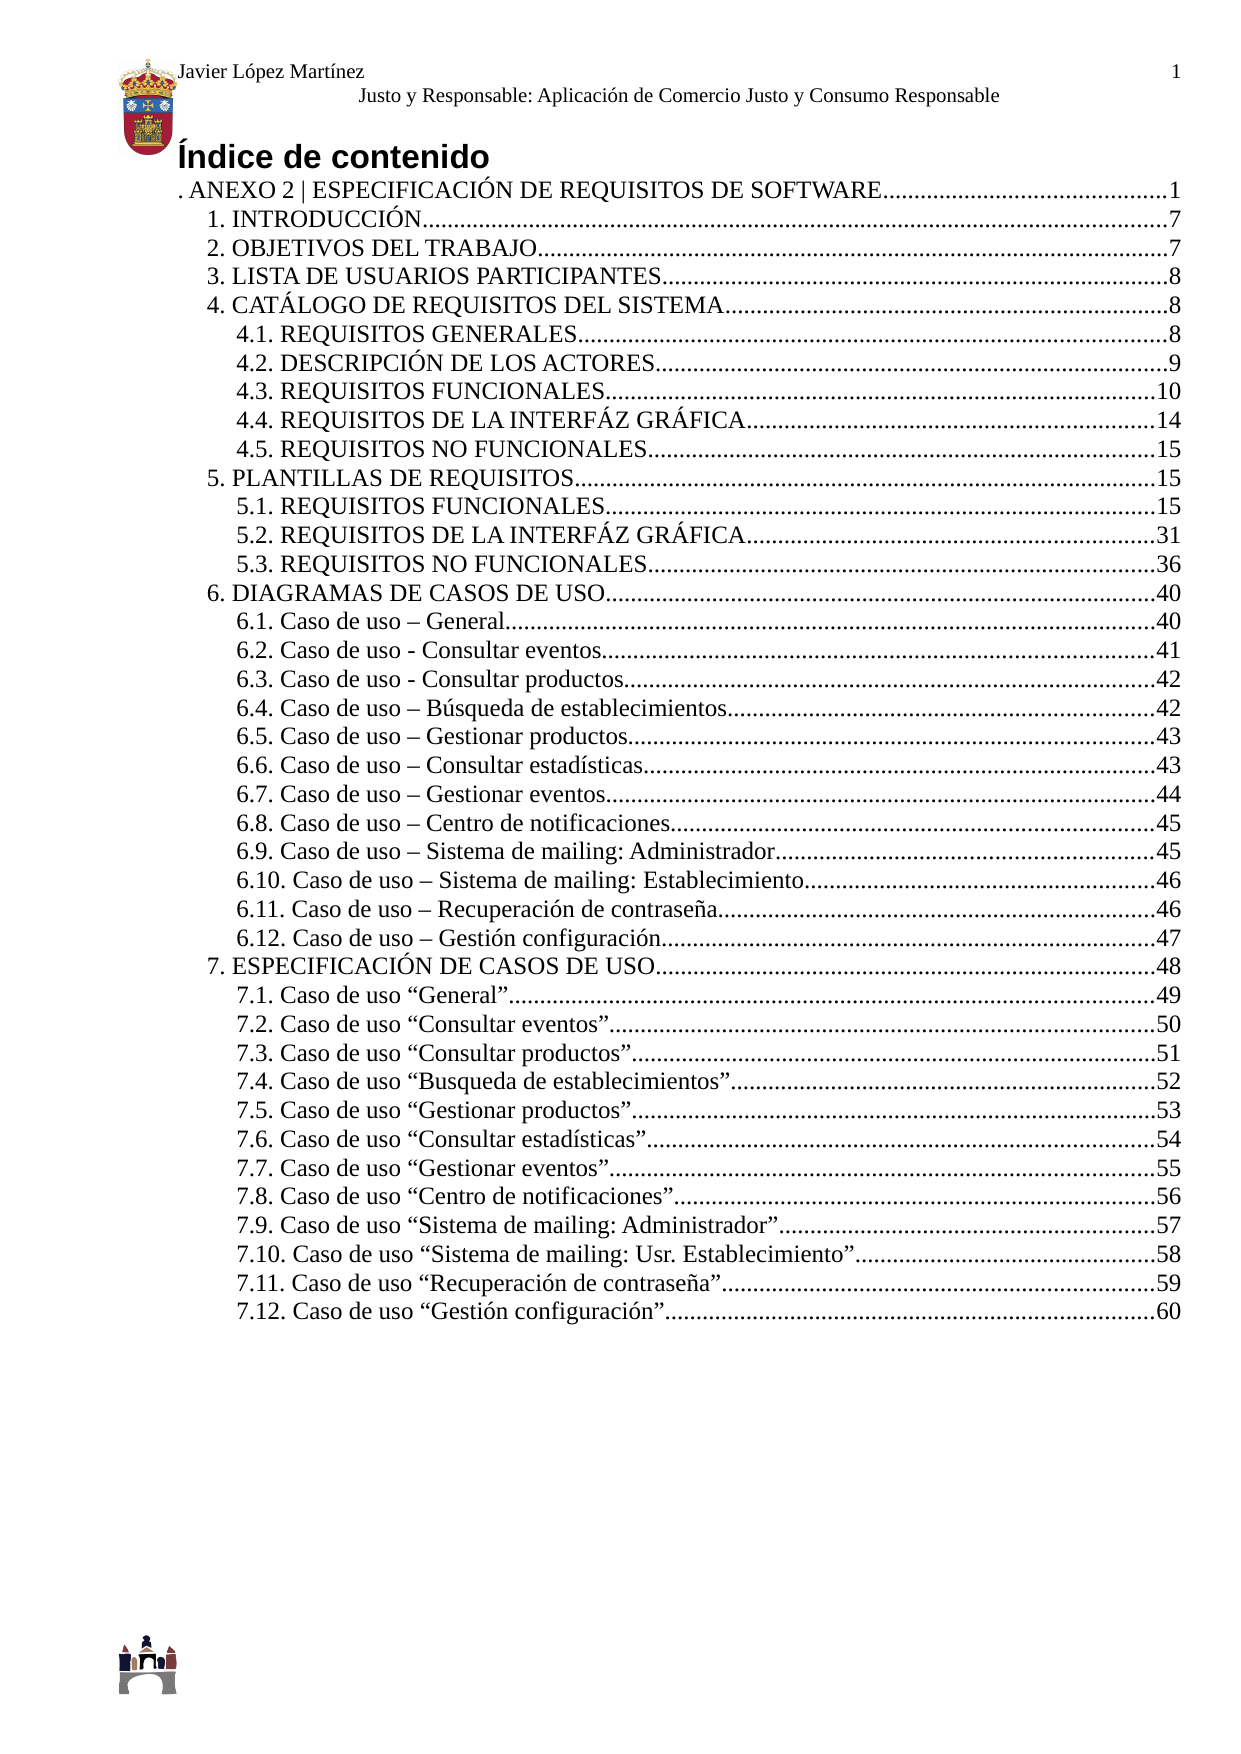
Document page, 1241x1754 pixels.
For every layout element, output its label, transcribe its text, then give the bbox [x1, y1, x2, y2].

text 5. PLANTILLAS DE REQUISITOS 15 [207, 463, 1181, 491]
text 4.3. REQUISITOS FUNCIONALES 10 [236, 376, 1181, 405]
subtitle Índice de contenido [177, 137, 1181, 175]
text 6.2. Caso de uso - Consultar eventos 41 [236, 635, 1181, 664]
text 6.12. Caso de uso – Gestión configuración 47 [236, 923, 1181, 951]
text 7. ESPECIFICACIÓN DE CASOS DE USO 48 [207, 951, 1181, 980]
text 6.10. Caso de uso – Sistema de mailing: Establecimiento 46 [236, 865, 1181, 894]
text 7.12. Caso de uso “Gestión configuración” 60 [236, 1296, 1181, 1325]
text 7.2. Caso de uso “Consultar eventos” 50 [236, 1009, 1181, 1038]
text 4.2. DESCRIPCIÓN DE LOS ACTORES 9 [236, 348, 1181, 376]
text 6.5. Caso de uso – Gestionar productos 43 [236, 721, 1181, 750]
text 3. LISTA DE USUARIOS PARTICIPANTES 8 [207, 261, 1181, 290]
text 5.2. REQUISITOS DE LA INTERFÁZ GRÁFICA 31 [236, 520, 1181, 549]
text 1. INTRODUCCIÓN 7 [207, 204, 1181, 233]
text 7.7. Caso de uso “Gestionar eventos” 55 [236, 1153, 1181, 1181]
text 6.6. Caso de uso – Consultar estadísticas 43 [236, 750, 1181, 779]
text 7.5. Caso de uso “Gestionar productos” 53 [236, 1095, 1181, 1124]
text 6.9. Caso de uso – Sistema de mailing: Administrador 45 [236, 836, 1181, 865]
text 7.8. Caso de uso “Centro de notificaciones” 56 [236, 1181, 1181, 1210]
text 5.3. REQUISITOS NO FUNCIONALES 36 [236, 549, 1181, 578]
text 5.1. REQUISITOS FUNCIONALES 15 [236, 491, 1181, 520]
text 7.3. Caso de uso “Consultar productos” 51 [236, 1038, 1181, 1066]
text . ANEXO 2 | ESPECIFICACIÓN DE REQUISITOS DE SOFTWARE 1 [177, 175, 1181, 204]
text 6.11. Caso de uso – Recuperación de contraseña 46 [236, 894, 1181, 923]
text 4.1. REQUISITOS GENERALES 8 [236, 319, 1181, 348]
text 4.4. REQUISITOS DE LA INTERFÁZ GRÁFICA 14 [236, 405, 1181, 434]
text 6.1. Caso de uso – General 40 [236, 606, 1181, 635]
text 2. OBJETIVOS DEL TRABAJO 7 [207, 233, 1181, 261]
text 6.8. Caso de uso – Centro de notificaciones 45 [236, 808, 1181, 836]
text 7.9. Caso de uso “Sistema de mailing: Administrador” 57 [236, 1210, 1181, 1239]
text 6.3. Caso de uso - Consultar productos 42 [236, 664, 1181, 693]
text 6.7. Caso de uso – Gestionar eventos 44 [236, 779, 1181, 808]
picture [118, 1634, 178, 1695]
text 7.6. Caso de uso “Consultar estadísticas” 54 [236, 1124, 1181, 1153]
text 4.5. REQUISITOS NO FUNCIONALES 15 [236, 434, 1181, 463]
text 6. DIAGRAMAS DE CASOS DE USO 40 [207, 578, 1181, 606]
picture [118, 59, 178, 155]
text 4. CATÁLOGO DE REQUISITOS DEL SISTEMA 8 [207, 290, 1181, 319]
text 7.10. Caso de uso “Sistema de mailing: Usr. Establecimiento” 58 [236, 1239, 1181, 1268]
text 7.11. Caso de uso “Recuperación de contraseña” 59 [236, 1268, 1181, 1296]
text 7.1. Caso de uso “General” 49 [236, 980, 1181, 1009]
text 6.4. Caso de uso – Búsqueda de establecimientos 42 [236, 693, 1181, 721]
text 7.4. Caso de uso “Busqueda de establecimientos” 52 [236, 1066, 1181, 1095]
